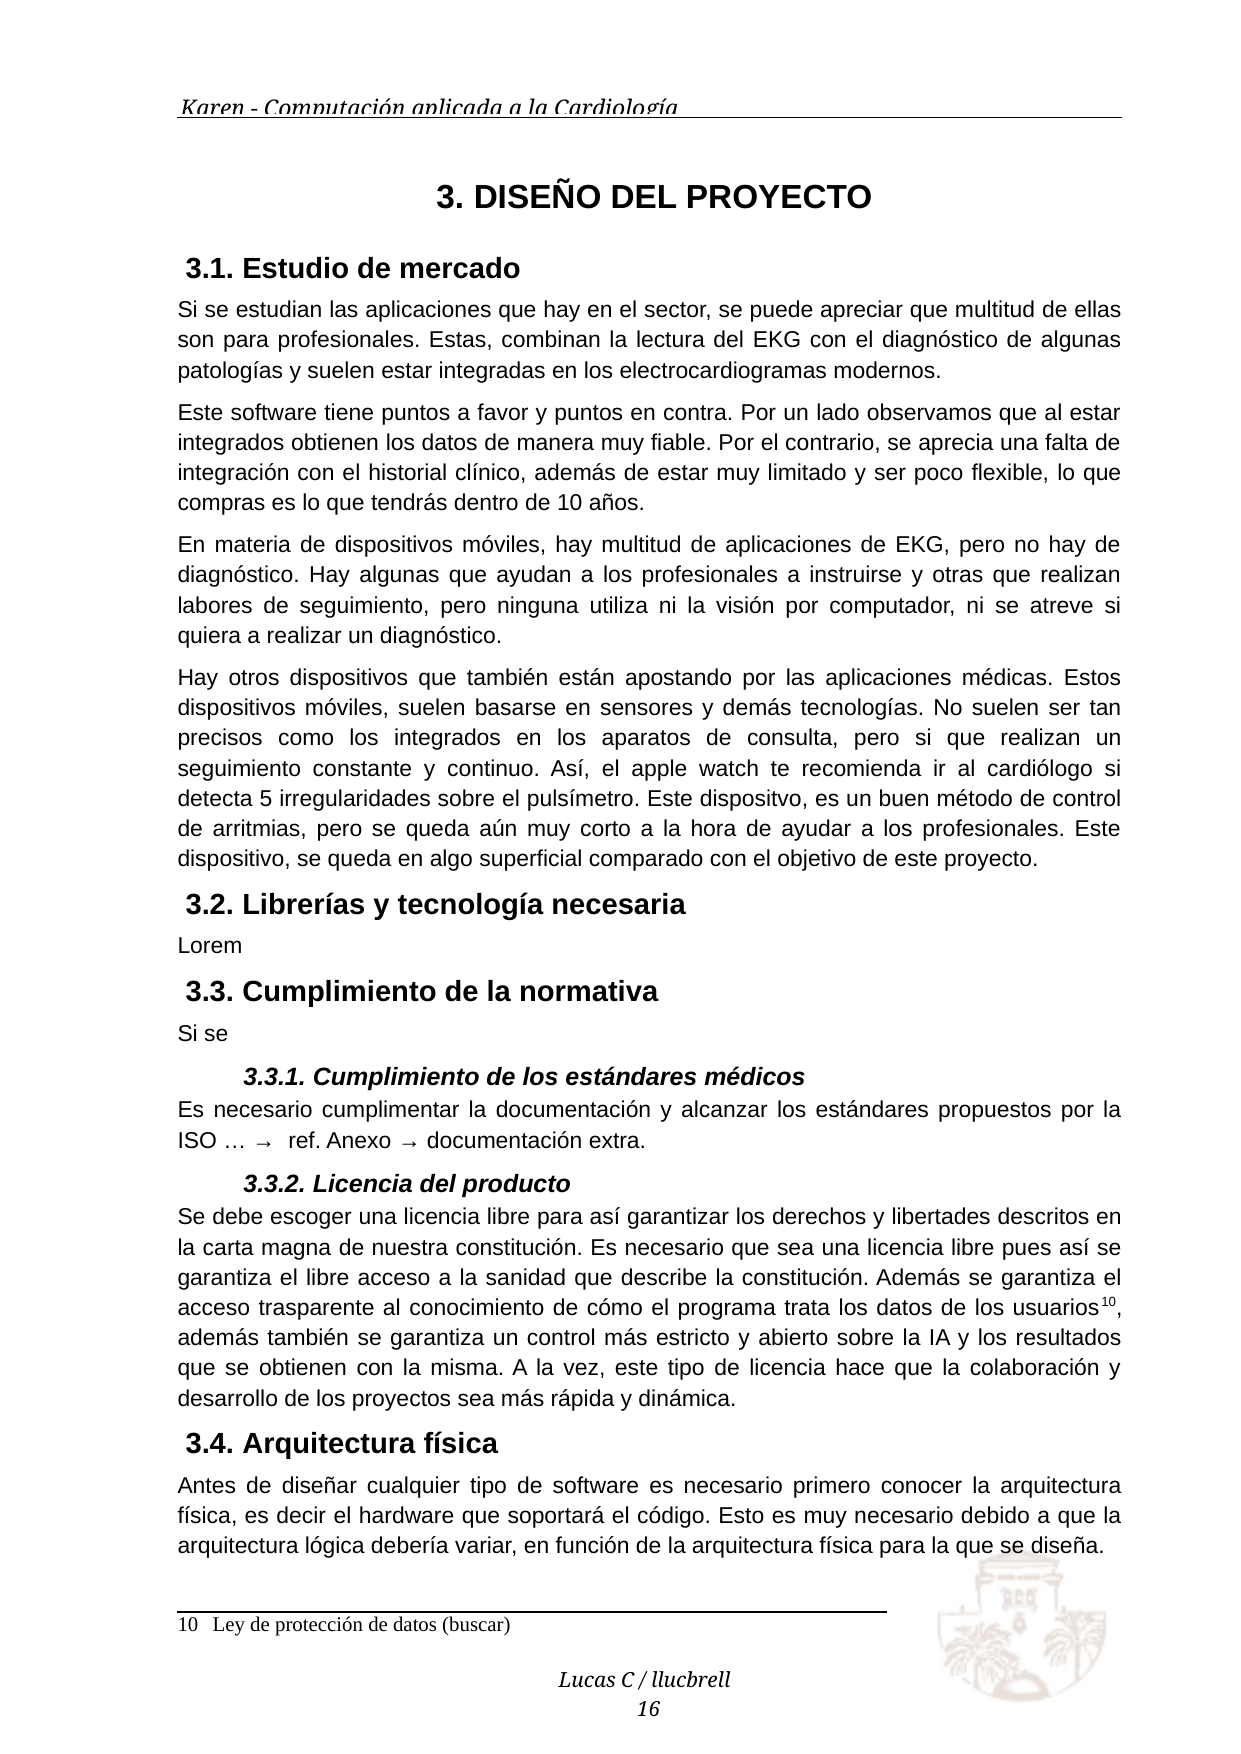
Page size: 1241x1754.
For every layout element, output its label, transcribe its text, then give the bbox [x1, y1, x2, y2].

text Se debe escoger una licencia libre para así garantizar los derechos y libertades descritos en la carta magna de nuestra constitución. Es necesario que sea una licencia libre pues así se garantiza el libre acceso a la sanidad que describe la constitución. Además se garantiza el acceso trasparente al conocimiento de cómo el programa trata los datos de los usuarios, además también se garantiza un control más estricto y abierto sobre la IA y los resultados que se obtienen con la misma. A la vez, este tipo de licencia hace que la colaboración y desarrollo de los proyectos sea más rápida y dinámica. [177, 1203, 1122, 1411]
text Ley de protección de datos (buscar) [177, 1612, 1122, 1636]
list Diseño del proyecto [177, 177, 1122, 216]
text Si se estudian las aplicaciones que hay en el sector, se puede apreciar que multitud de ellas son para profesionales. Estas, combinan la lectura del EKG con el diagnóstico de algunas patologías y suelen estar integradas en los electrocardiogramas modernos. [177, 296, 1122, 383]
list Estudio de mercado [177, 251, 1122, 284]
list Librerías y tecnología necesaria [177, 887, 1122, 921]
list Cumplimiento de los estándares médicos [177, 1062, 1122, 1090]
list Arquitectura física [177, 1426, 1122, 1460]
text Es necesario cumplimentar la documentación y alcanzar los estándares propuestos por la ISO … → ref. Anexo → documentación extra. [177, 1096, 1122, 1153]
list Licencia del producto [177, 1168, 1122, 1197]
text Este software tiene puntos a favor y puntos en contra. Por un lado observamos que al estar integrados obtienen los datos de manera muy fiable. Por el contrario, se aprecia una falta de integración con el historial clínico, además de estar muy limitado y ser poco flexible, lo que compras es lo que tendrás dentro de 10 años. [177, 399, 1122, 516]
text Si se [177, 1020, 1122, 1046]
text En materia de dispositivos móviles, hay multitud de aplicaciones de EKG, pero no hay de diagnóstico. Hay algunas que ayudan a los profesionales a instruirse y otras que realizan labores de seguimiento, pero ninguna utiliza ni la visión por computador, ni se atreve si quiera a realizar un diagnóstico. [177, 531, 1122, 648]
text Hay otros dispositivos que también están apostando por las aplicaciones médicas. Estos dispositivos móviles, suelen basarse en sensores y demás tecnologías. No suelen ser tan precisos como los integrados en los aparatos de consulta, pero si que realizan un seguimiento constante y continuo. Así, el apple watch te recomienda ir al cardiólogo si detecta 5 irregularidades sobre el pulsímetro. Este dispositvo, es un buen método de control de arritmias, pero se queda aún muy corto a la hora de ayudar a los profesionales. Este dispositivo, se queda en algo superficial comparado con el objetivo de este proyecto. [177, 664, 1122, 871]
text Lorem [177, 932, 1122, 959]
list Cumplimiento de la normativa [177, 974, 1122, 1008]
text Antes de diseñar cualquier tipo de software es necesario primero conocer la arquitectura física, es decir el hardware que soportará el código. Esto es muy necesario debido a que la arquitectura lógica debería variar, en función de la arquitectura física para la que se diseña. [177, 1472, 1122, 1558]
